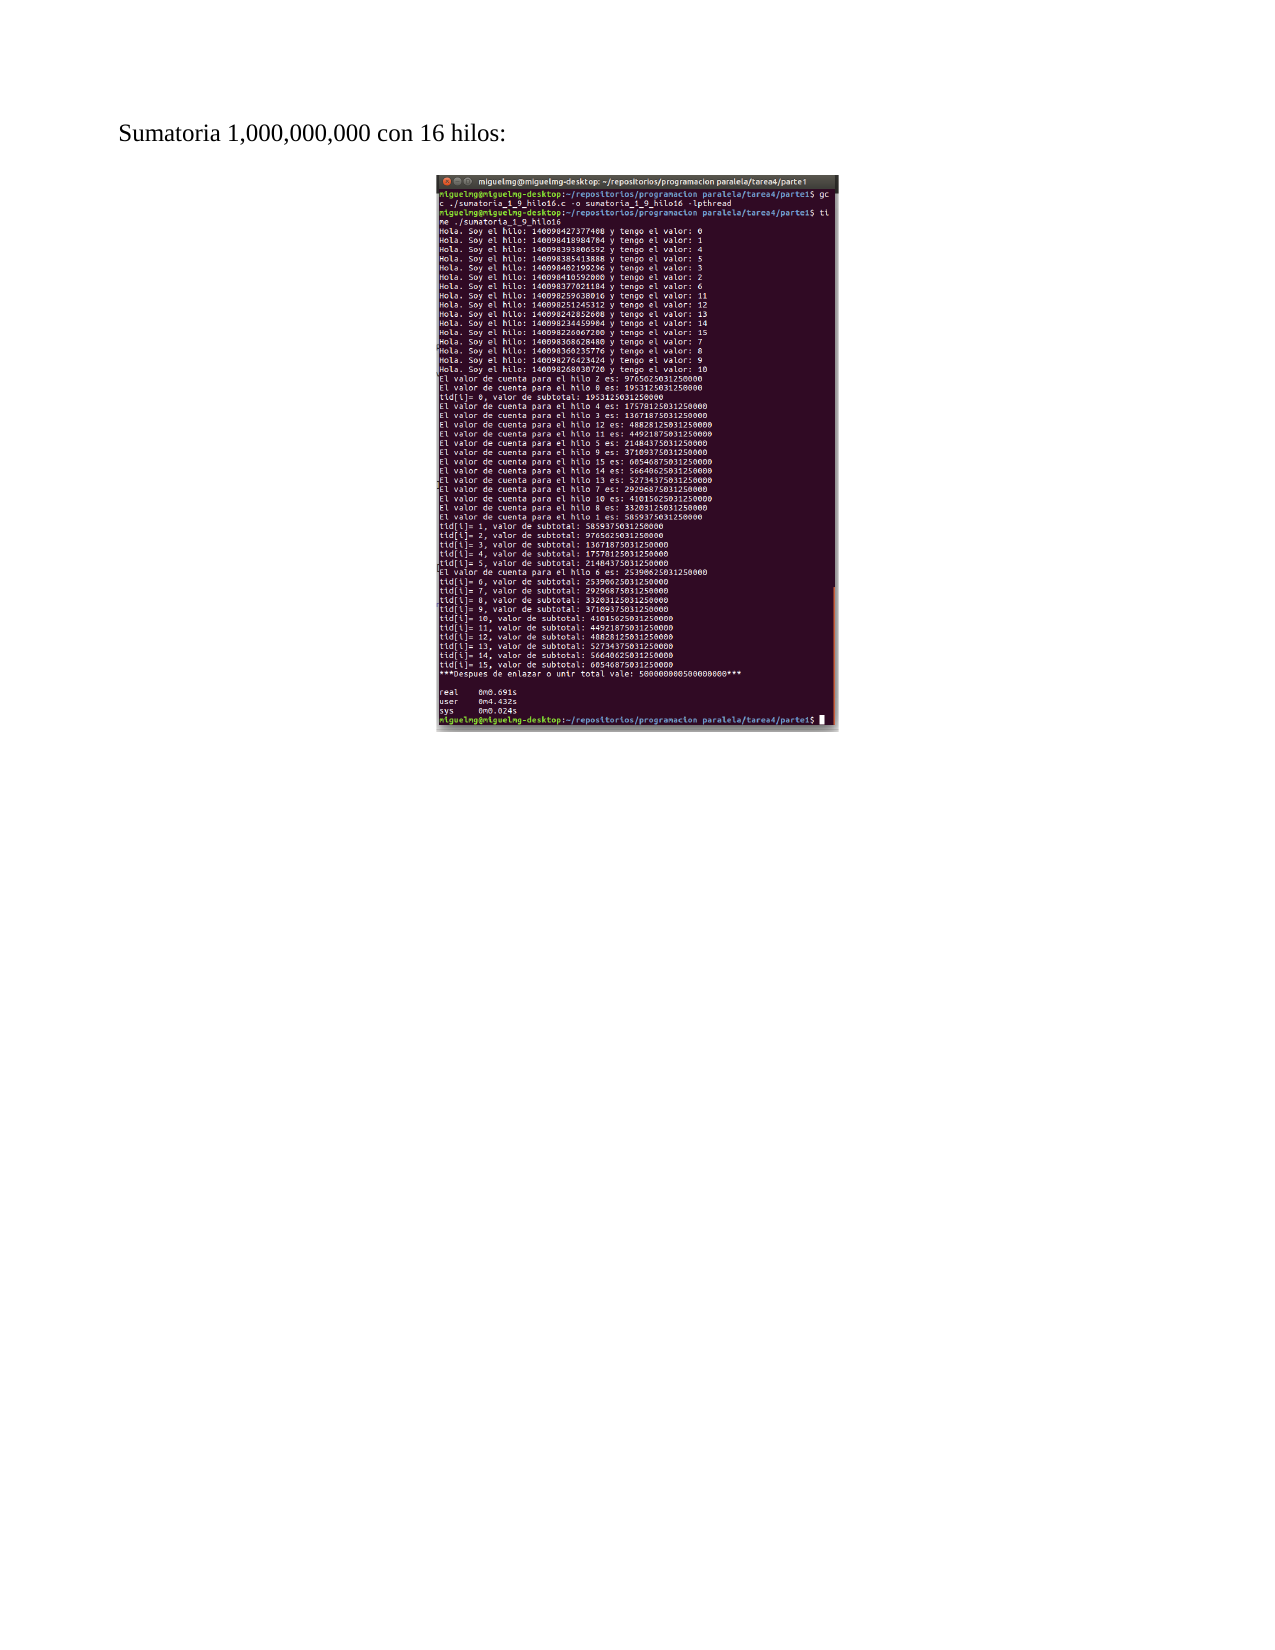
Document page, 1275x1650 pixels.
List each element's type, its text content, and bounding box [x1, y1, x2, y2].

text Sumatoria 1,000,000,000 con 16 hilos: [118, 118, 1157, 147]
picture [494, 175, 804, 732]
